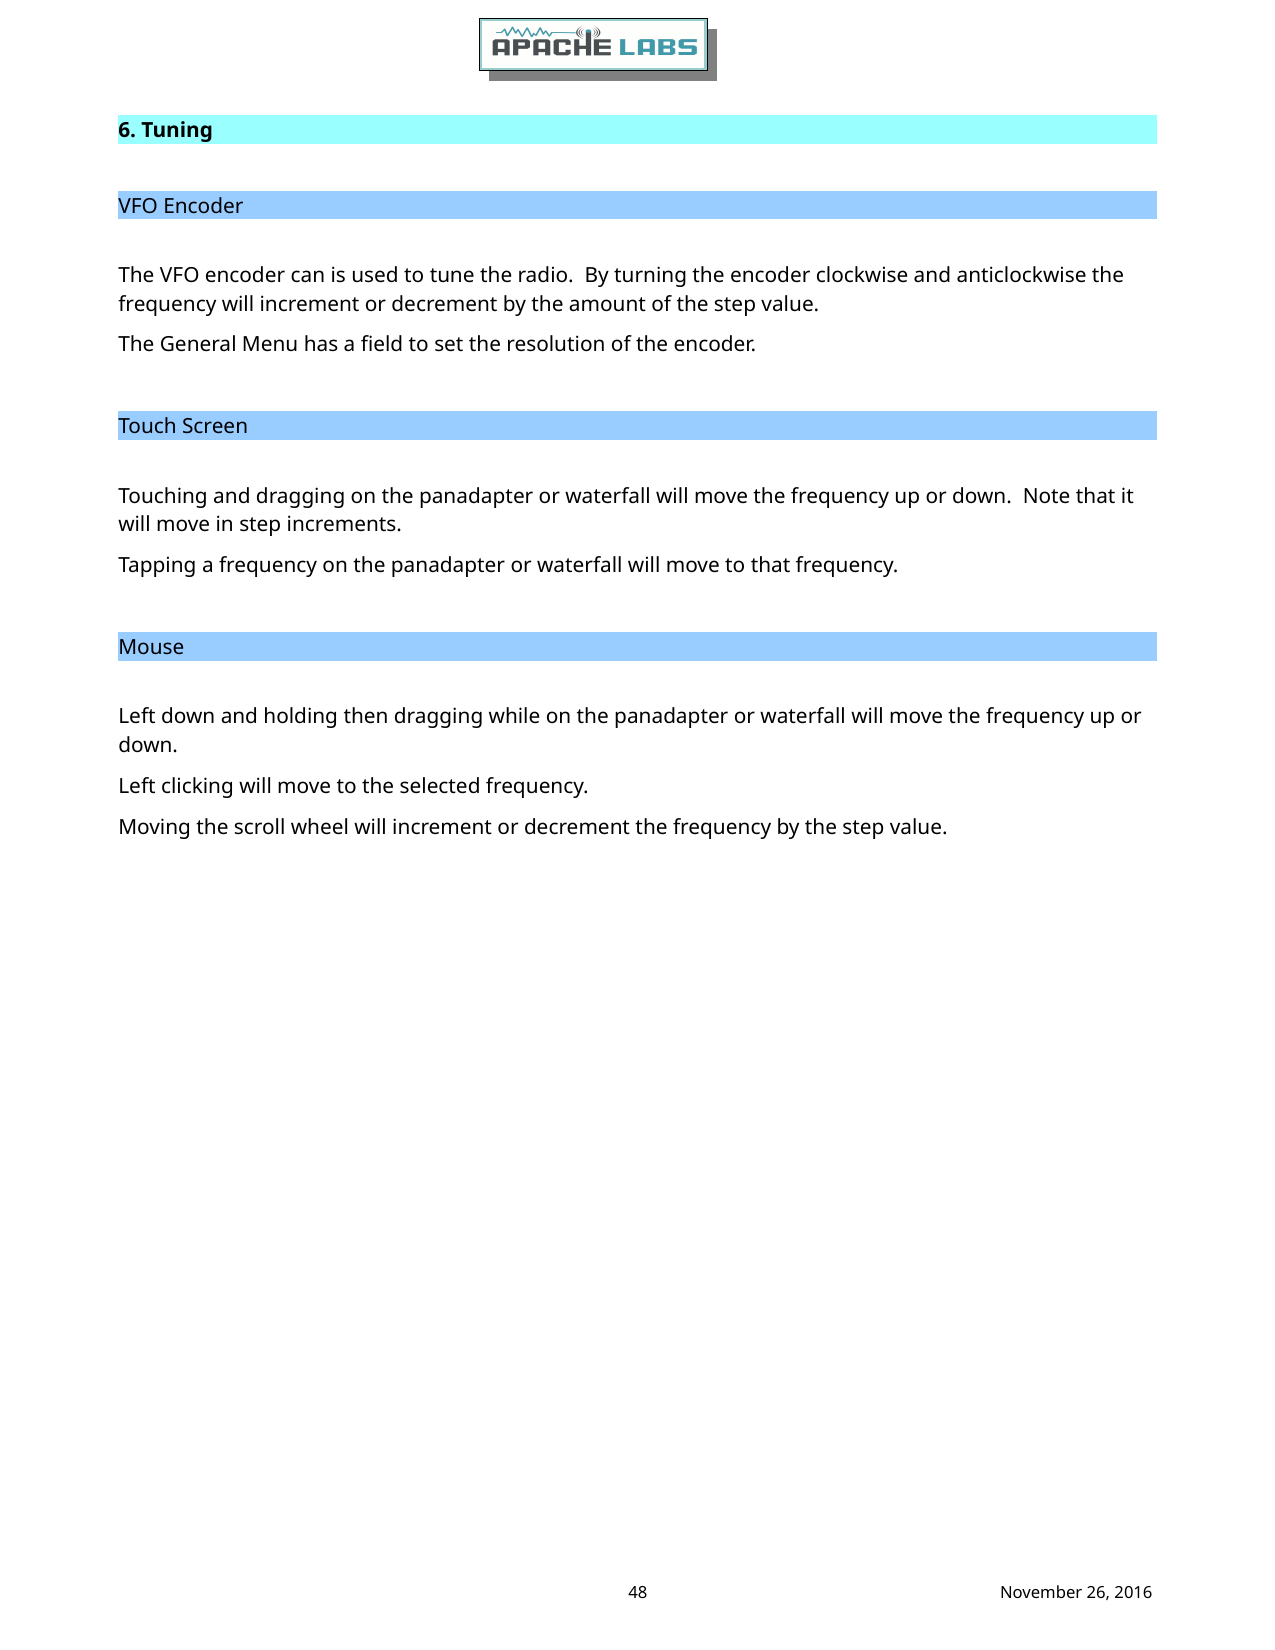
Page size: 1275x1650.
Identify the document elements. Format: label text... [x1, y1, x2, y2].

text Touching and dragging on the panadapter or waterfall will move the frequency up or down. Note that it will move in step increments. [118, 481, 1157, 538]
text The VFO encoder can is used to tune the radio. By turning the encoder clockwise and anticlockwise the frequency will increment or decrement by the amount of the step value. [118, 260, 1157, 317]
text Tapping a frequency on the panadapter or waterfall will move to that frequency. [118, 550, 1157, 579]
subtitle Mouse [118, 632, 1157, 661]
subtitle VFO Encoder [118, 191, 1157, 219]
text Left down and holding then dragging while on the panadapter or waterfall will move the frequency up or down. [118, 701, 1157, 758]
subtitle Touch Screen [118, 411, 1157, 440]
picture [482, 21, 704, 68]
text Left clicking will move to the selected frequency. [118, 771, 1157, 799]
text Moving the scroll wheel will increment or decrement the frequency by the step value. [118, 812, 1157, 840]
text The General Menu has a field to set the resolution of the encoder. [118, 329, 1157, 358]
subtitle 6. Tuning [213, 115, 1157, 144]
